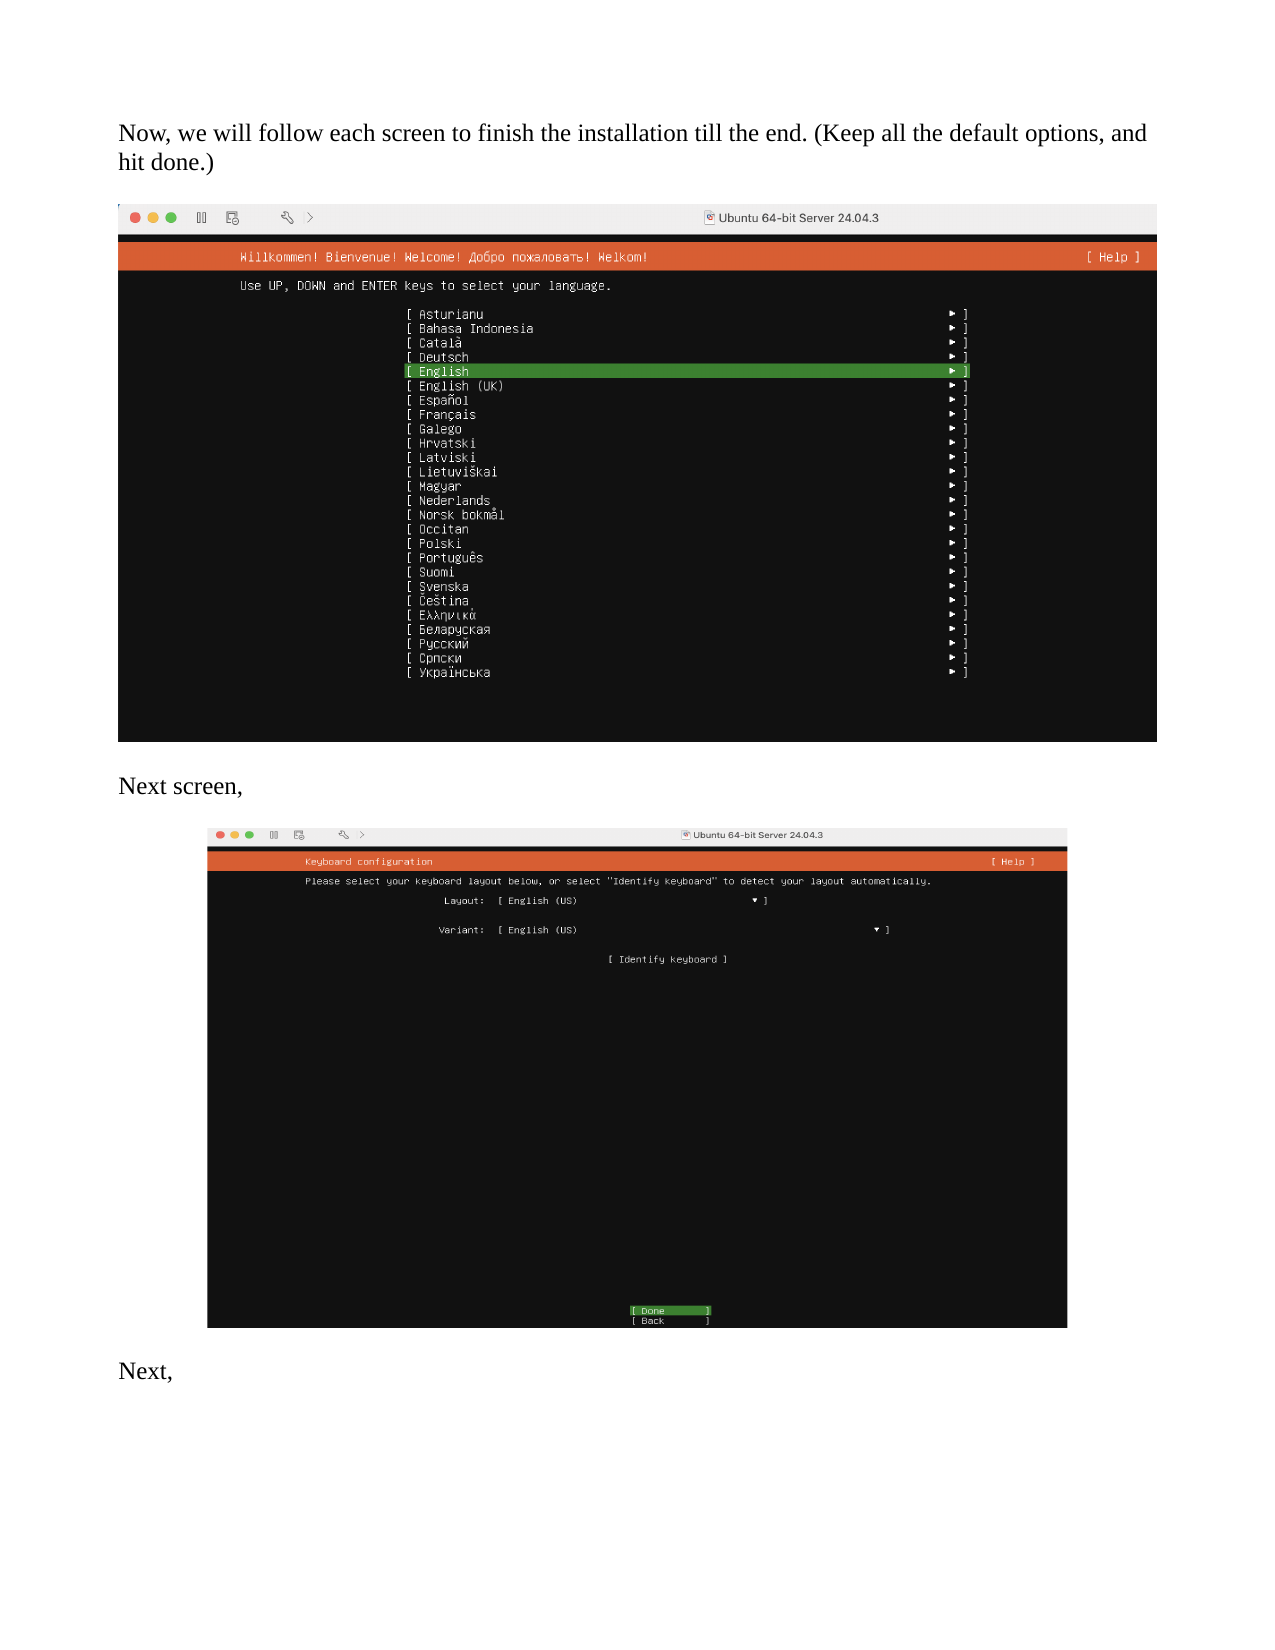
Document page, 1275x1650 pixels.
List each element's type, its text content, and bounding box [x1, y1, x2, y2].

text Now, we will follow each screen to finish the installation till the end. (Keep all the default options, and hit done.) [118, 118, 1157, 176]
picture [118, 204, 1157, 742]
picture [207, 828, 1068, 1328]
text Next, [118, 1356, 1157, 1385]
text Next screen, [118, 771, 1157, 799]
